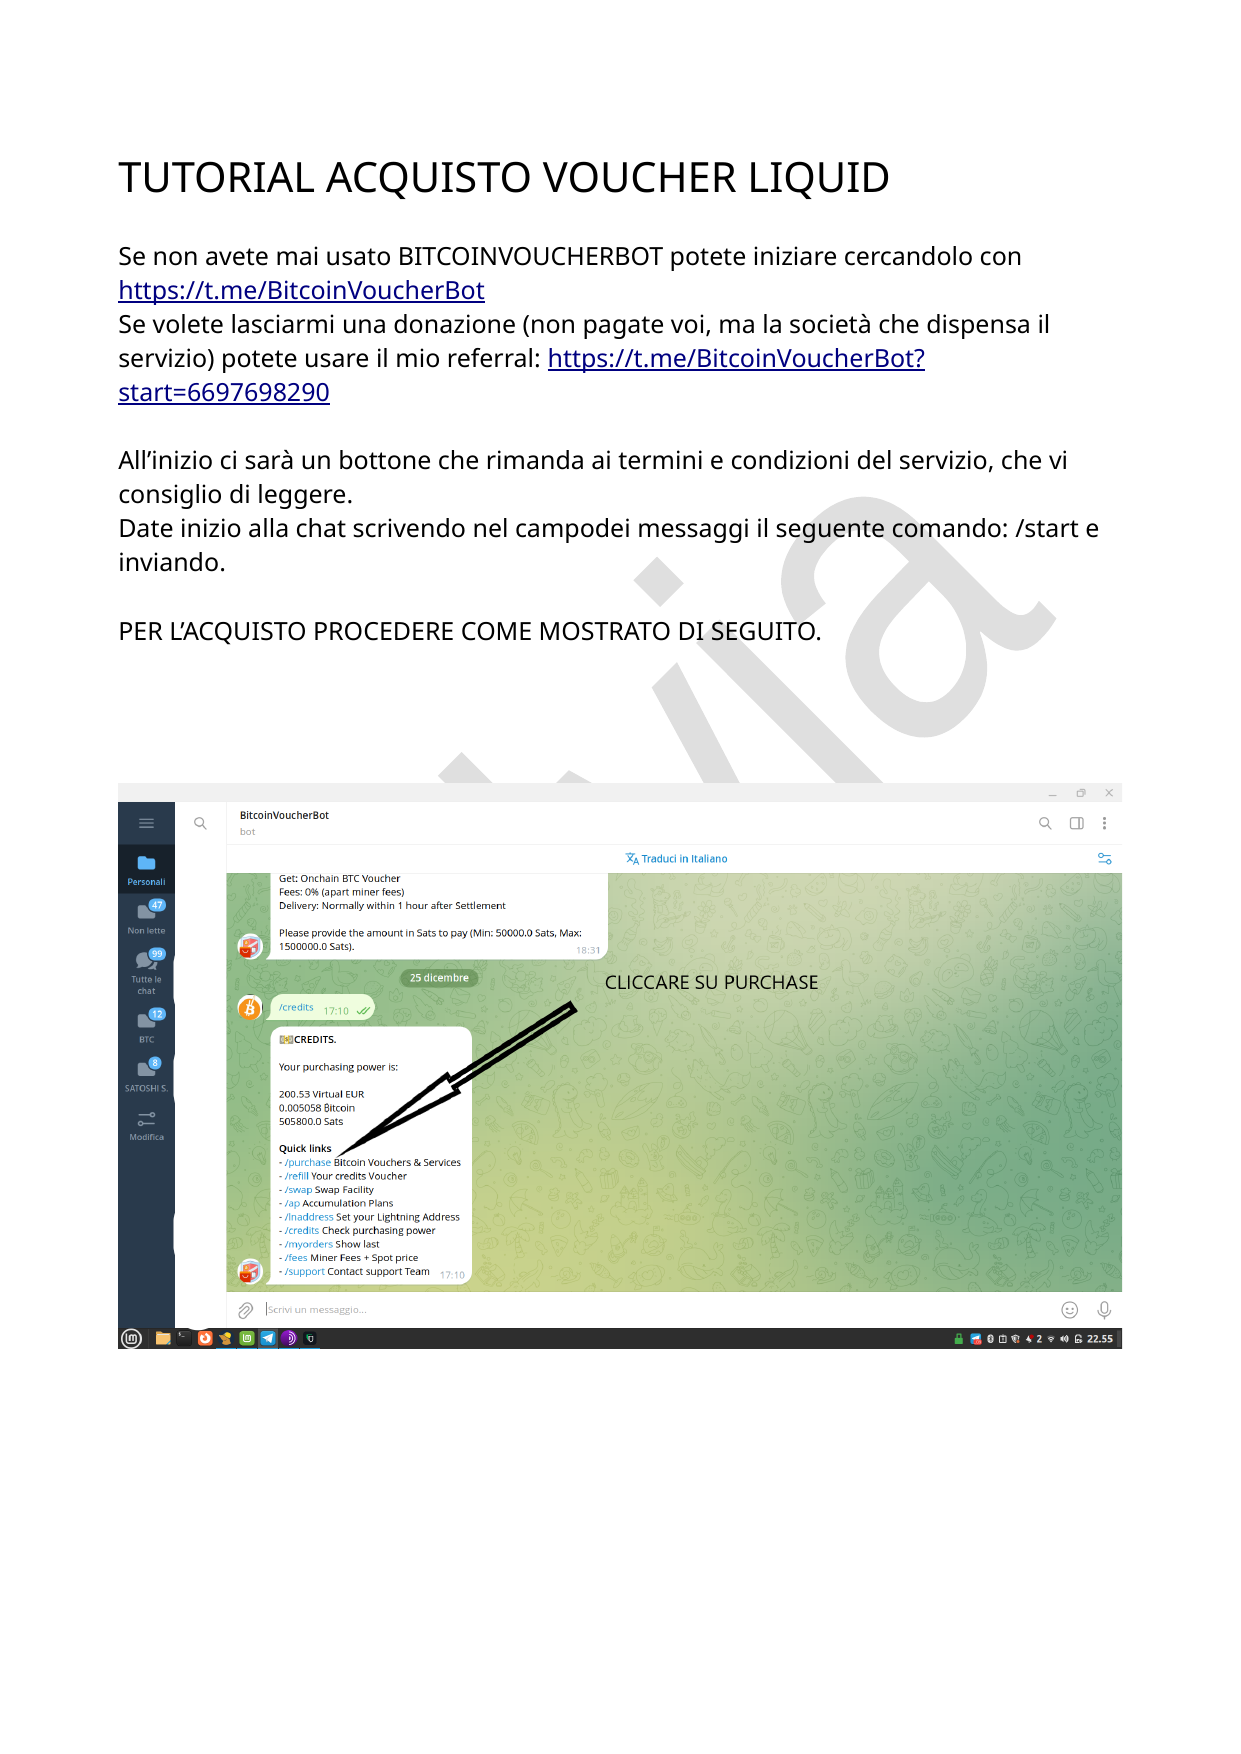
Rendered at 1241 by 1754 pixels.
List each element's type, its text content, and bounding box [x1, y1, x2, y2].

text All’inizio ci sarà un bottone che rimanda ai termini e condizioni del servizio, che vi consiglio di leggere. [118, 443, 1122, 511]
text Se non avete mai usato BITCOINVOUCHERBOT potete iniziare cercandolo con https://t.me/BitcoinVoucherBot [118, 238, 1122, 307]
text Date inizio alla chat scrivendo nel campodei messaggi il seguente comando: /start e inviando. [906, 511, 1122, 579]
picture [118, 783, 1123, 1349]
text [1033, 613, 1122, 647]
text Se volete lasciarmi una donazione (non pagate voi, ma la società che dispensa il servizio) potete usare il mio referral: https://t.me/BitcoinVoucherBot?start=6697698290 [118, 307, 1122, 409]
text Date inizio alla chat scrivendo nel campodei messaggi il seguente comando: /start e inviando. [815, 531, 908, 579]
text TUTORIAL ACQUISTO VOUCHER LIQUID [118, 148, 1122, 204]
text [880, 613, 966, 647]
text PER L’ACQUISTO PROCEDERE COME MOSTRATO DI SEGUITO. [118, 613, 861, 647]
text Date inizio alla chat scrivendo nel campodei messaggi il seguente comando: /start e inviando. [118, 511, 822, 579]
